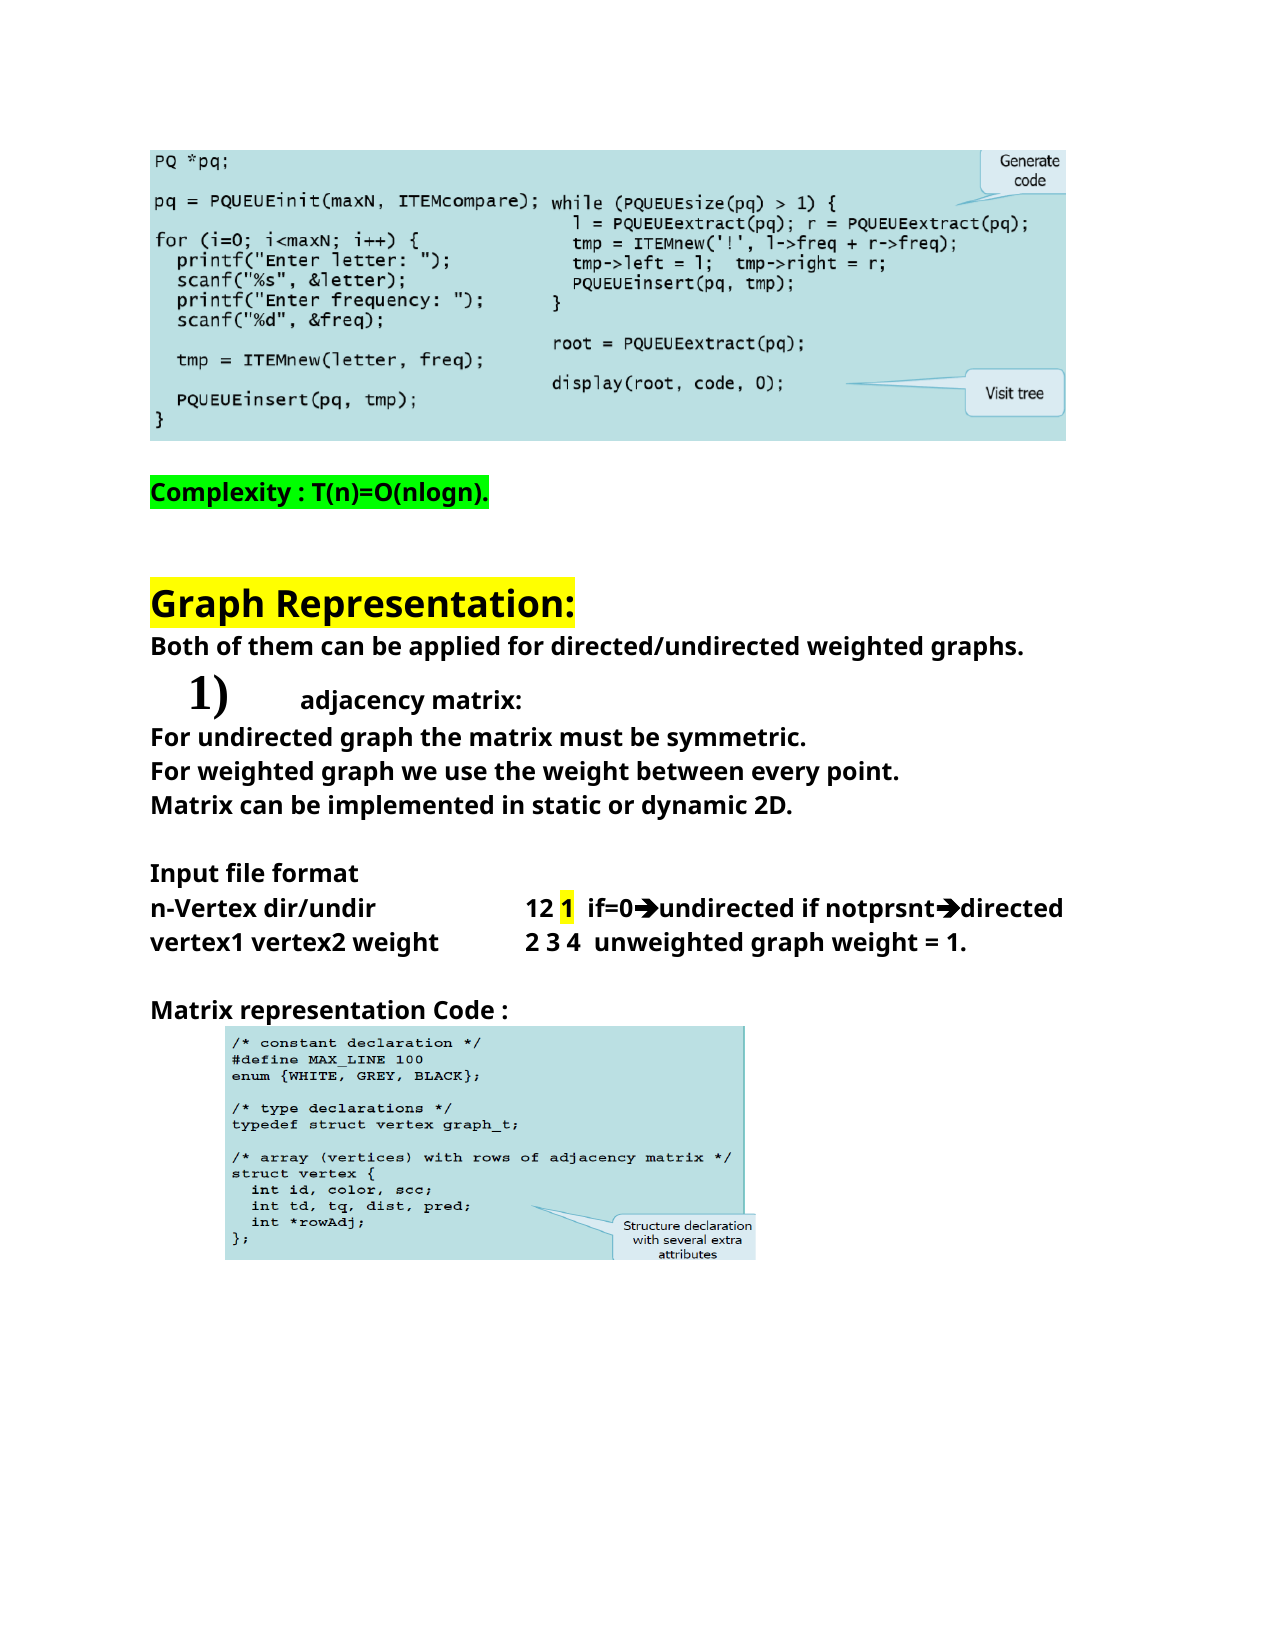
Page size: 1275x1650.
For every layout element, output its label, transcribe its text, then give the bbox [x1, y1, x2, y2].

subtitle Both of them can be applied for directed/undirected weighted graphs. [150, 628, 1125, 662]
subtitle adjacency matrix: [187, 662, 1125, 720]
text vertex1 vertex2 weight 2 3 4 unweighted graph weight = 1. [150, 924, 1125, 958]
subtitle Matrix can be implemented in static or dynamic 2D. [150, 788, 1125, 822]
text Input file format [150, 856, 1125, 890]
text n-Vertex dir/undir 12 1 if=0undirected if notprsntdirected [150, 890, 1125, 924]
subtitle Matrix representation Code : [150, 992, 1125, 1026]
text Graph Representation: [150, 577, 1125, 628]
subtitle For undirected graph the matrix must be symmetric. [150, 720, 1125, 754]
subtitle For weighted graph we use the weight between every point. [150, 754, 1125, 788]
text Complexity : T(n)=O(nlogn). [150, 475, 1125, 509]
